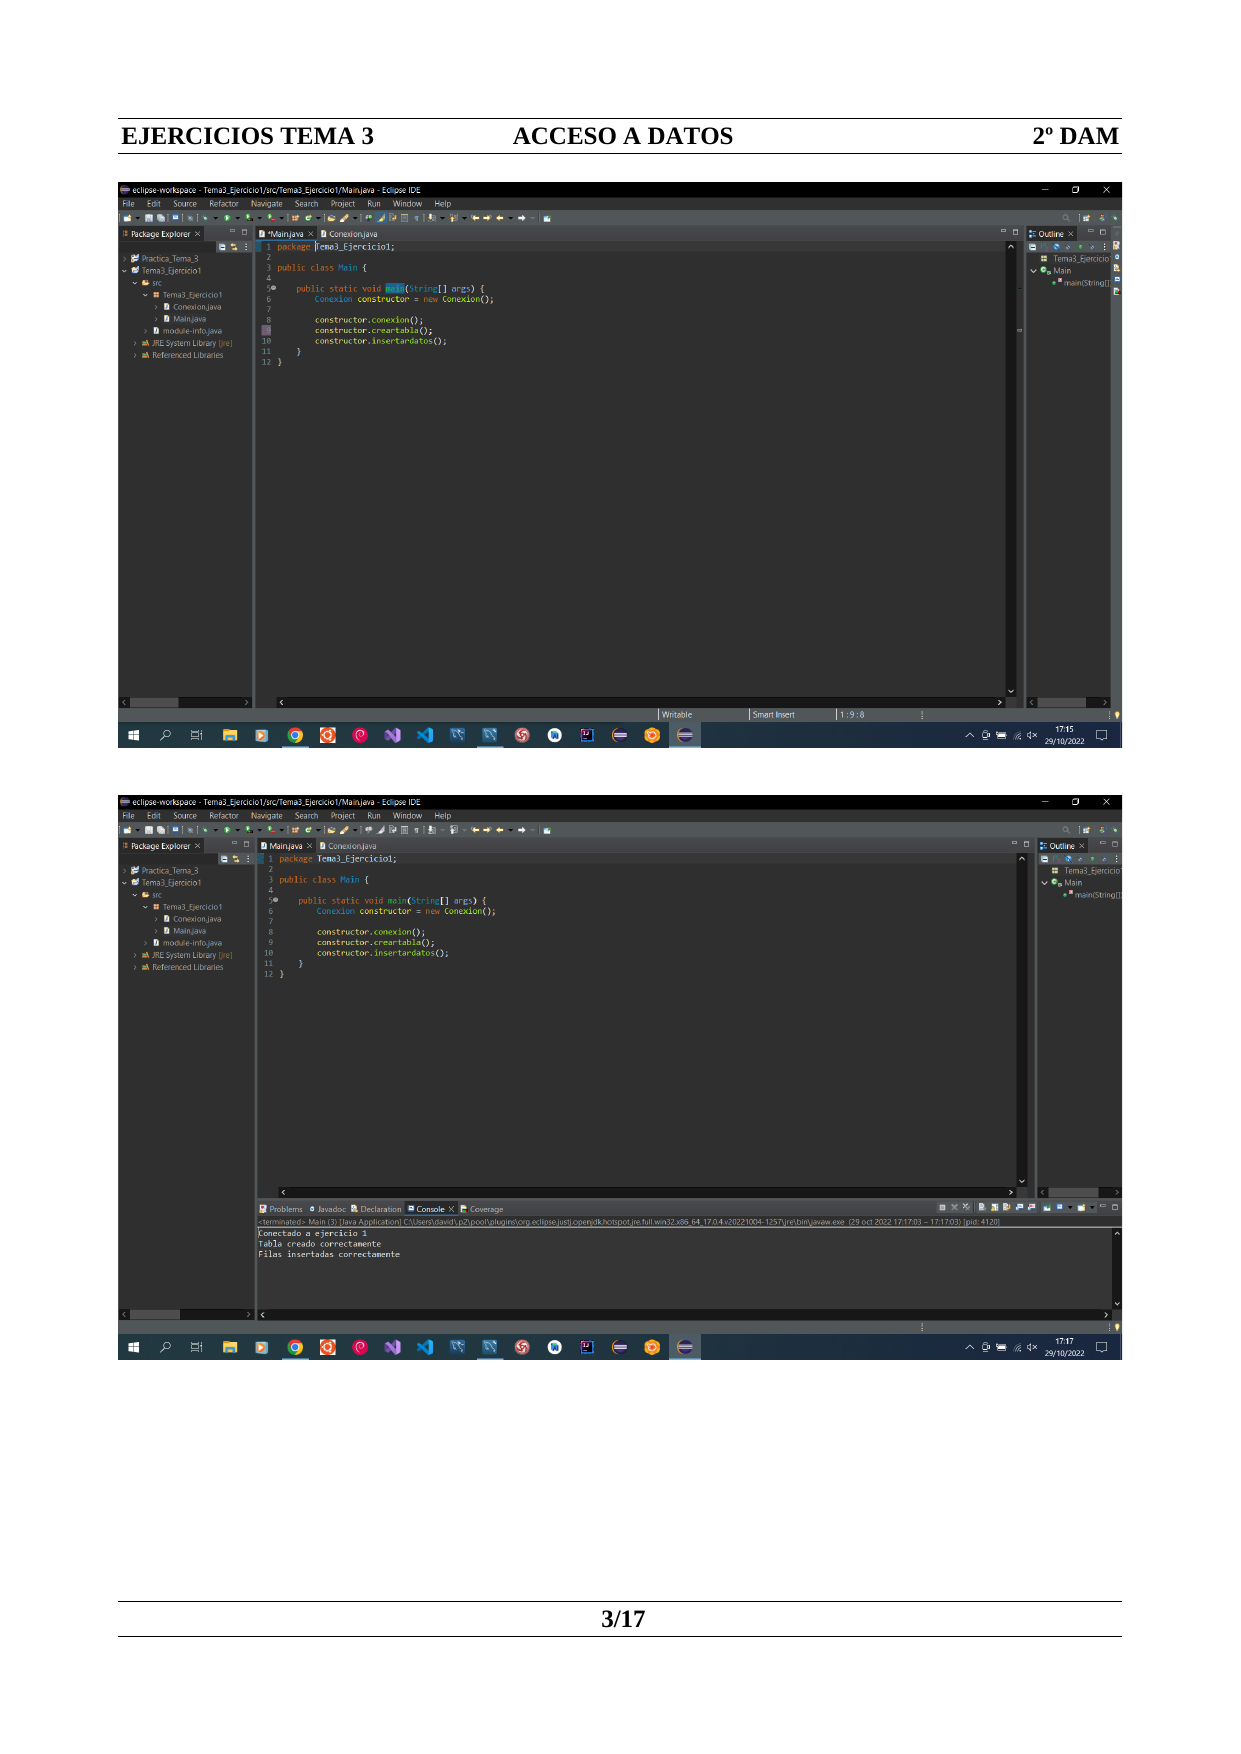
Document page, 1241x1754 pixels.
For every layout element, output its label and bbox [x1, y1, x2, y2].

picture [118, 795, 1123, 1360]
picture [118, 182, 1123, 748]
